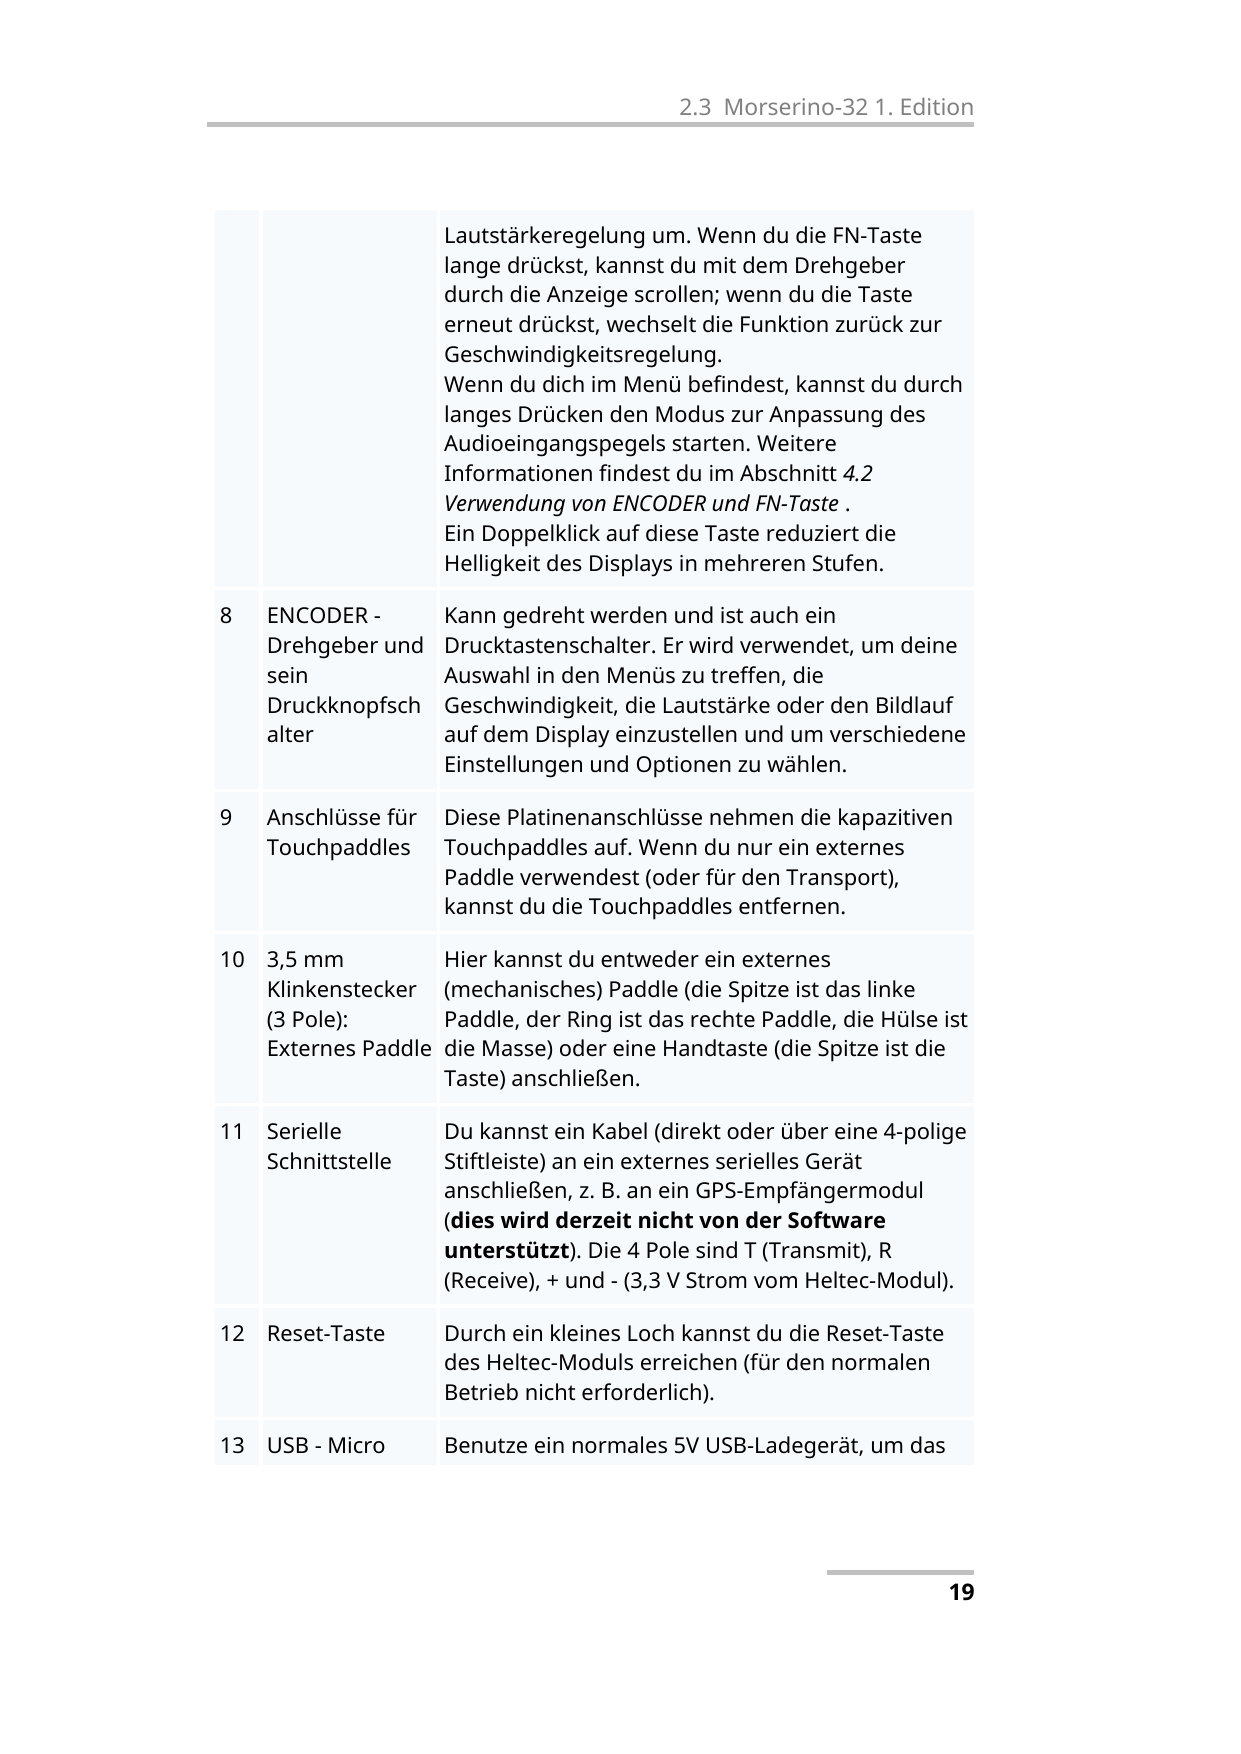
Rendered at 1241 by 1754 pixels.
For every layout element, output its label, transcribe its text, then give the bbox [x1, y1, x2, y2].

table_cell 10 [215, 934, 259, 1103]
table_cell Du kannst ein Kabel (direkt oder über eine 4-polige Stiftleiste) an ein externes serielles Gerät anschließen, z. B. an ein GPS-Empfängermodul (dies wird derzeit nicht von der Software unterstützt). Die 4 Pole sind T (Transmit), R (Receive), + und - (3,3 V Strom vom Heltec-Modul). [440, 1106, 974, 1304]
table_cell Durch ein kleines Loch kannst du die Reset-Taste des Heltec-Moduls erreichen (für den normalen Betrieb nicht erforderlich). [440, 1308, 974, 1417]
table_cell Hier kannst du entweder ein externes (mechanisches) Paddle (die Spitze ist das linke Paddle, der Ring ist das rechte Paddle, die Hülse ist die Masse) oder eine Handtaste (die Spitze ist die Taste) anschließen. [440, 934, 974, 1103]
table_cell Kann gedreht werden und ist auch ein Drucktastenschalter. Er wird verwendet, um deine Auswahl in den Menüs zu treffen, die Geschwindigkeit, die Lautstärke oder den Bildlauf auf dem Display einzustellen und um verschiedene Einstellungen und Optionen zu wählen. [440, 590, 974, 789]
table_cell Anschlüsse für Touchpaddles [263, 792, 437, 931]
table_cell [215, 210, 259, 587]
table_cell 9 [215, 792, 259, 931]
table_cell Reset-Taste [263, 1308, 437, 1417]
table_cell USB - Micro [263, 1420, 437, 1465]
table_cell 13 [215, 1420, 259, 1465]
table_cell Serielle Schnittstelle [263, 1106, 437, 1304]
table_cell 11 [215, 1106, 259, 1304]
table_cell Lautstärkeregelung um. Wenn du die FN-Taste lange drückst, kannst du mit dem Drehgeber durch die Anzeige scrollen; wenn du die Taste erneut drückst, wechselt die Funktion zurück zur Geschwindigkeitsregelung. Wenn du dich im Menü befindest, kannst du durch langes Drücken den Modus zur Anpassung des Audioeingangspegels starten. Weitere Informationen findest du im Abschnitt 4.2 Verwendung von ENCODER und FN-Taste . Ein Doppelklick auf diese Taste reduziert die Helligkeit des Displays in mehreren Stufen. [440, 210, 974, 587]
table_cell [263, 210, 437, 587]
table_cell Diese Platinenanschlüsse nehmen die kapazitiven Touchpaddles auf. Wenn du nur ein externes Paddle verwendest (oder für den Transport), kannst du die Touchpaddles entfernen. [440, 792, 974, 931]
table_cell 3,5 mm Klinkenstecker (3 Pole): Externes Paddle [263, 934, 437, 1103]
table_cell 8 [215, 590, 259, 789]
table_cell Benutze ein normales 5V USB-Ladegerät, um das [440, 1420, 974, 1465]
table_cell 12 [215, 1308, 259, 1417]
table_cell ENCODER - Drehgeber und sein Druckknopfschalter [263, 590, 437, 789]
